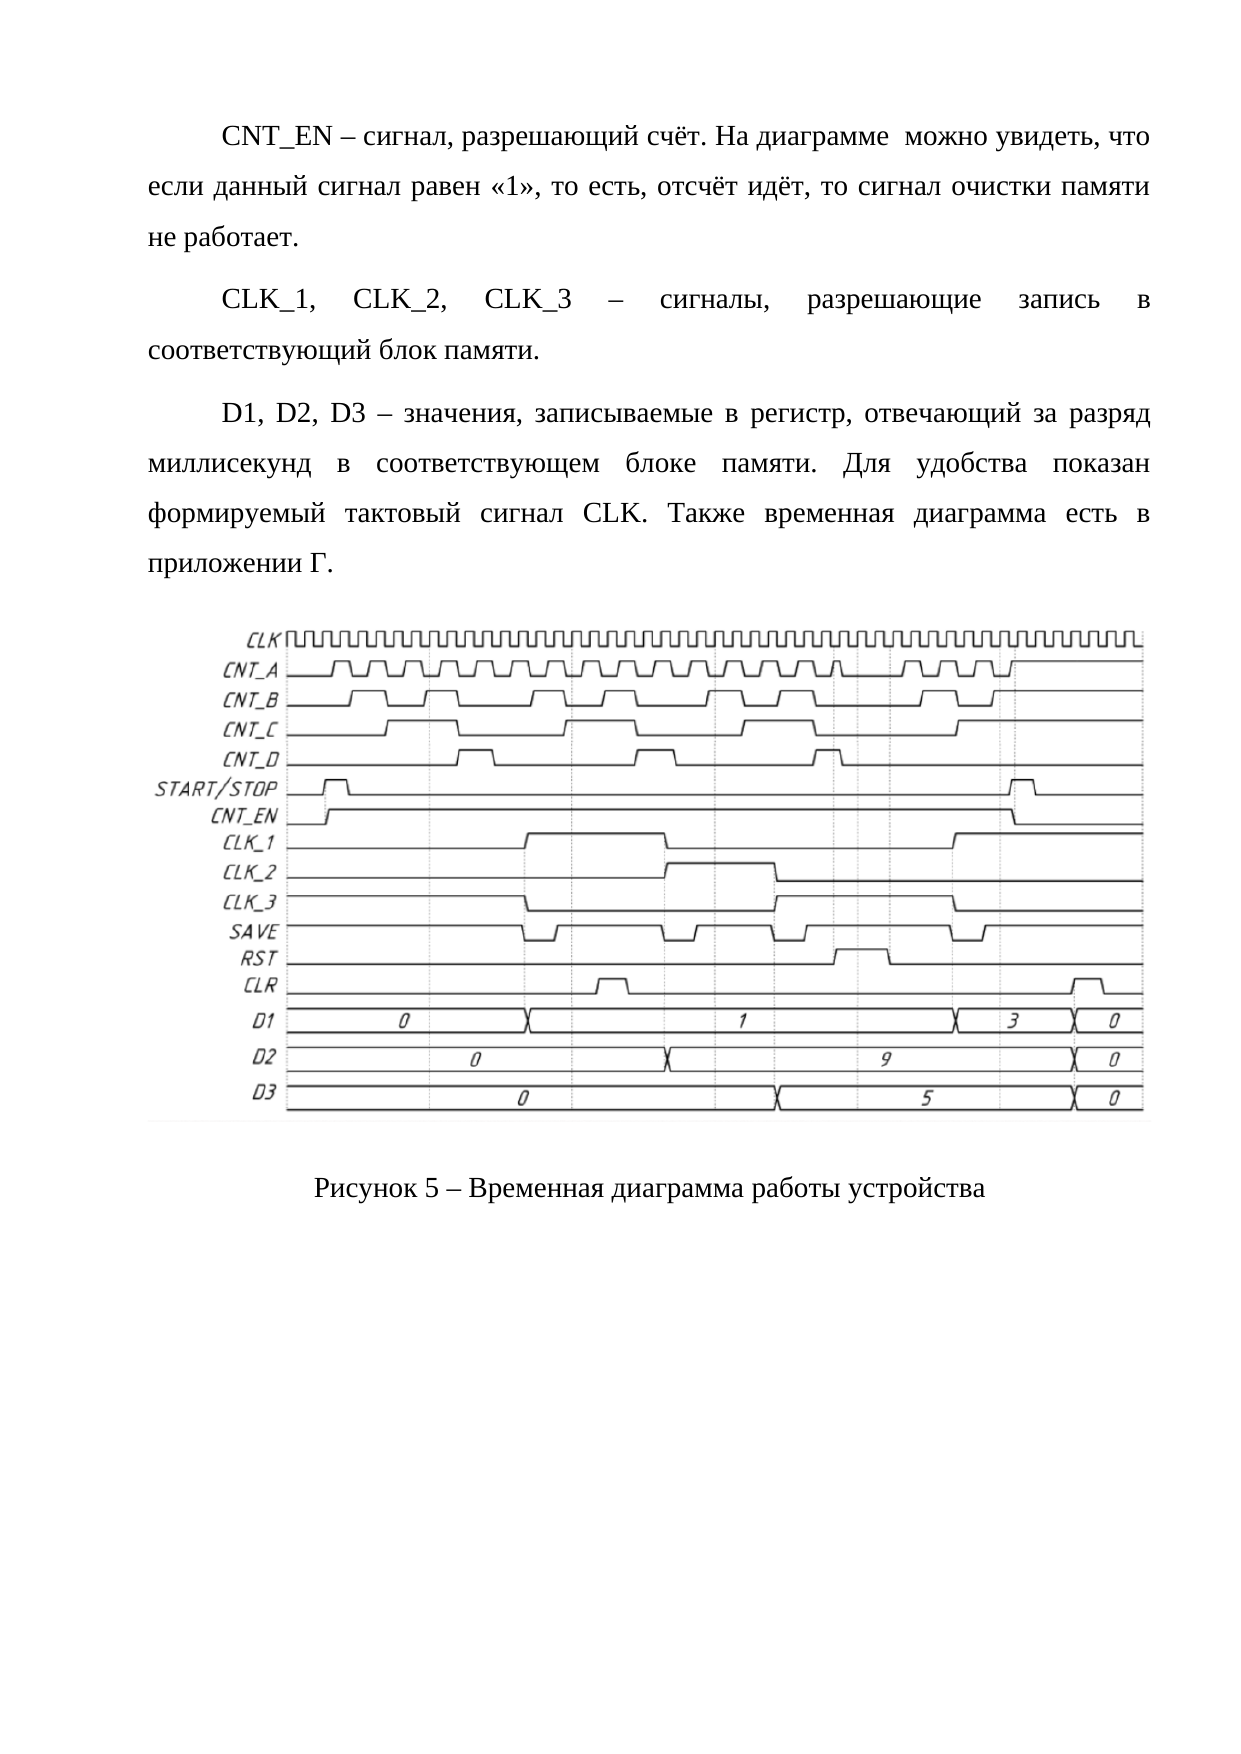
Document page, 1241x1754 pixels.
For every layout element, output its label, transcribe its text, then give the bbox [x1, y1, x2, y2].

text D1, D2, D3 – значения, записываемые в регистр, отвечающий за разряд миллисекунд в соответствующем блоке памяти. Для удобства показан формируемый тактовый сигнал CLK. Также временная диаграмма есть в приложении Г. [148, 395, 1152, 579]
text Рисунок 5 – Временная диаграмма работы устройства [148, 1124, 1152, 1203]
text CNT_EN – сигнал, разрешающий счёт. На диаграмме можно увидеть, что если данный сигнал равен «1», то есть, отсчёт идёт, то сигнал очистки памяти не работает. [148, 118, 1152, 252]
text CLK_1, CLK_2, CLK_3 – сигналы, разрешающие запись в соответствующий блок памяти. [148, 282, 1152, 365]
picture [147, 608, 1152, 1124]
